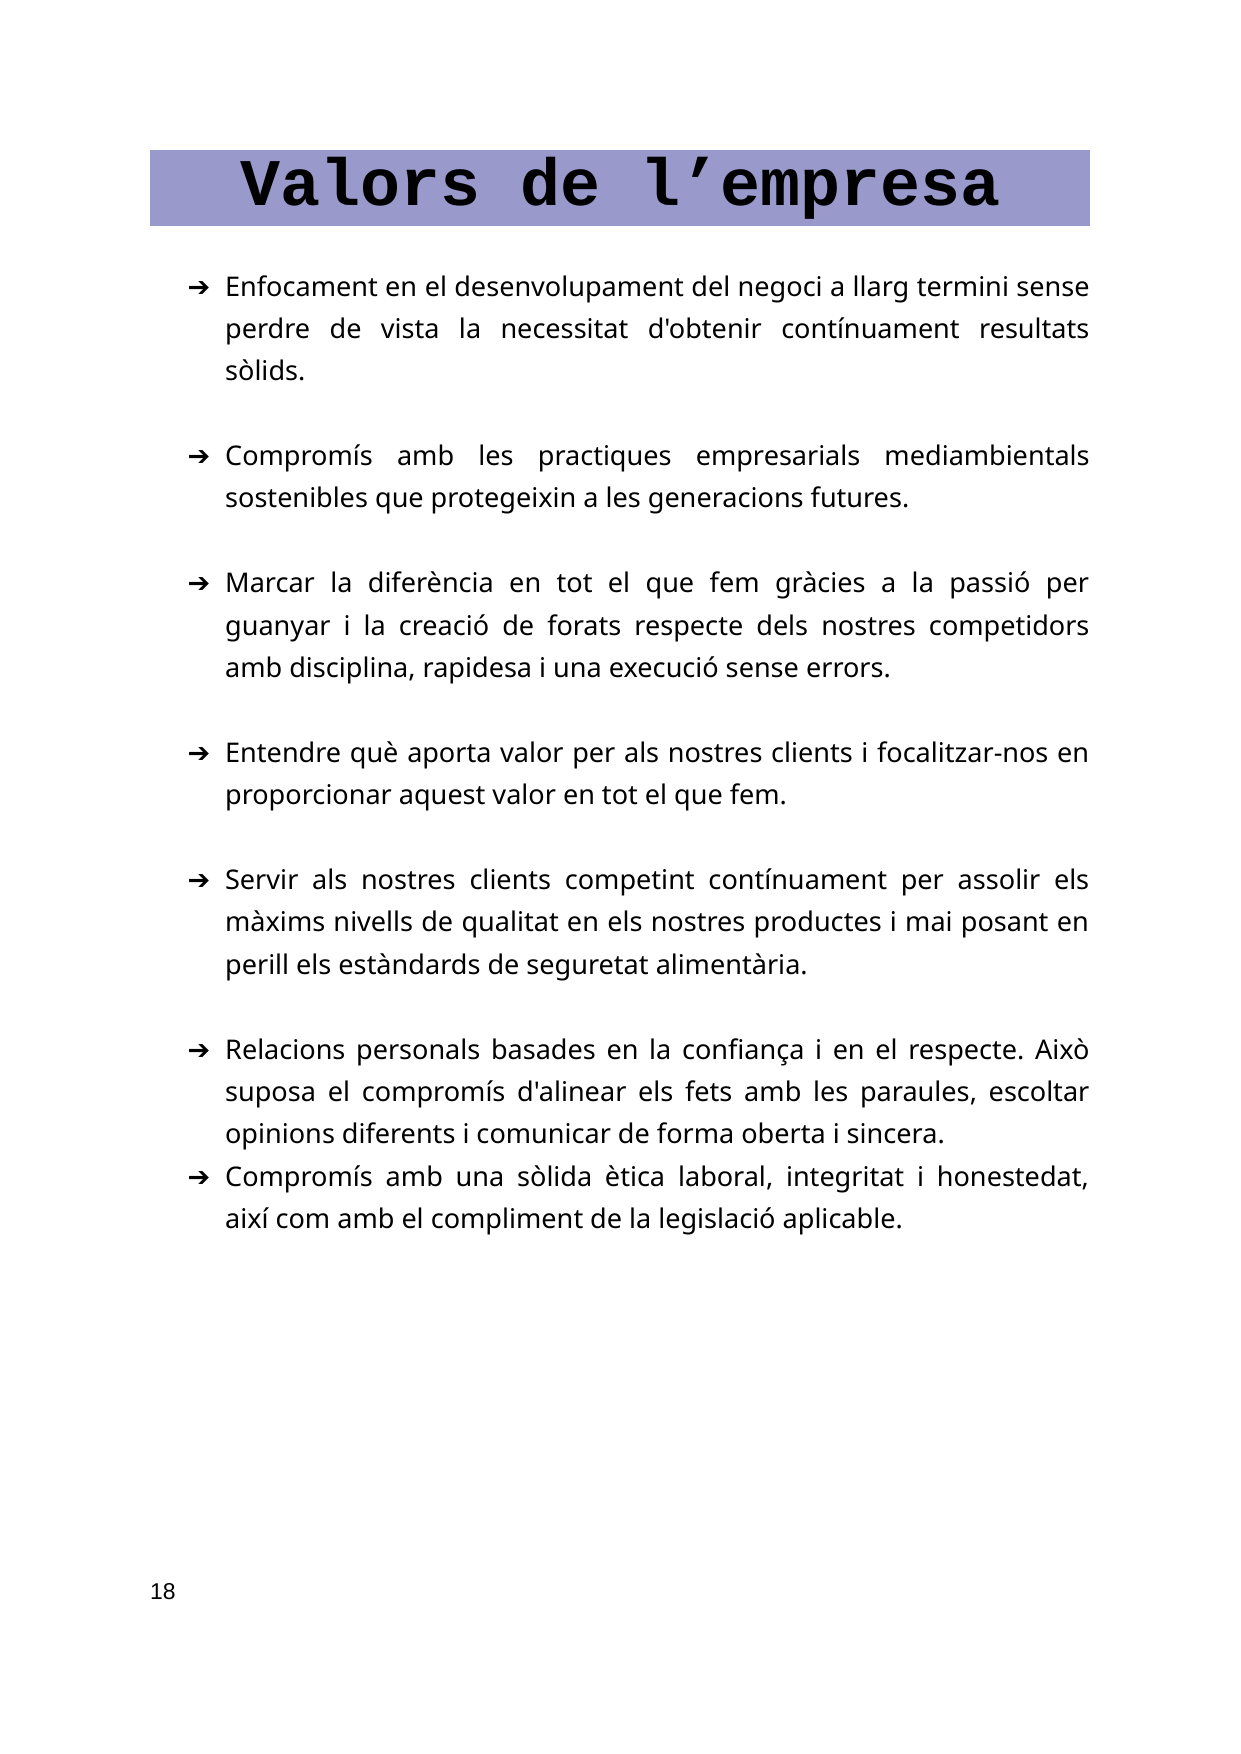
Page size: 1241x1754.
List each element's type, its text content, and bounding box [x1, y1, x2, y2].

text Valors de l’empresa [150, 150, 1090, 226]
list Relacions personals basades en la confiança i en el respecte. Això suposa el compromís d'alinear els fets amb les paraules, escoltar opinions diferents i comunicar de forma oberta i sincera. [187, 1030, 1090, 1152]
list Enfocament en el desenvolupament del negoci a llarg termini sense perdre de vista la necessitat d'obtenir contínuament resultats sòlids. [187, 267, 1090, 389]
list Marcar la diferència en tot el que fem gràcies a la passió per guanyar i la creació de forats respecte dels nostres competidors amb disciplina, rapidesa i una execució sense errors. [187, 564, 1090, 685]
list Compromís amb les practiques empresarials mediambientals sostenibles que protegeixin a les generacions futures. [187, 437, 1090, 516]
list Servir als nostres clients competint contínuament per assolir els màxims nivells de qualitat en els nostres productes i mai posant en perill els estàndards de seguretat alimentària. [187, 861, 1090, 982]
list Compromís amb una sòlida ètica laboral, integritat i honestedat, així com amb el compliment de la legislació aplicable. [187, 1157, 1090, 1237]
list Entendre què aporta valor per als nostres clients i focalitzar-nos en proporcionar aquest valor en tot el que fem. [187, 733, 1090, 813]
